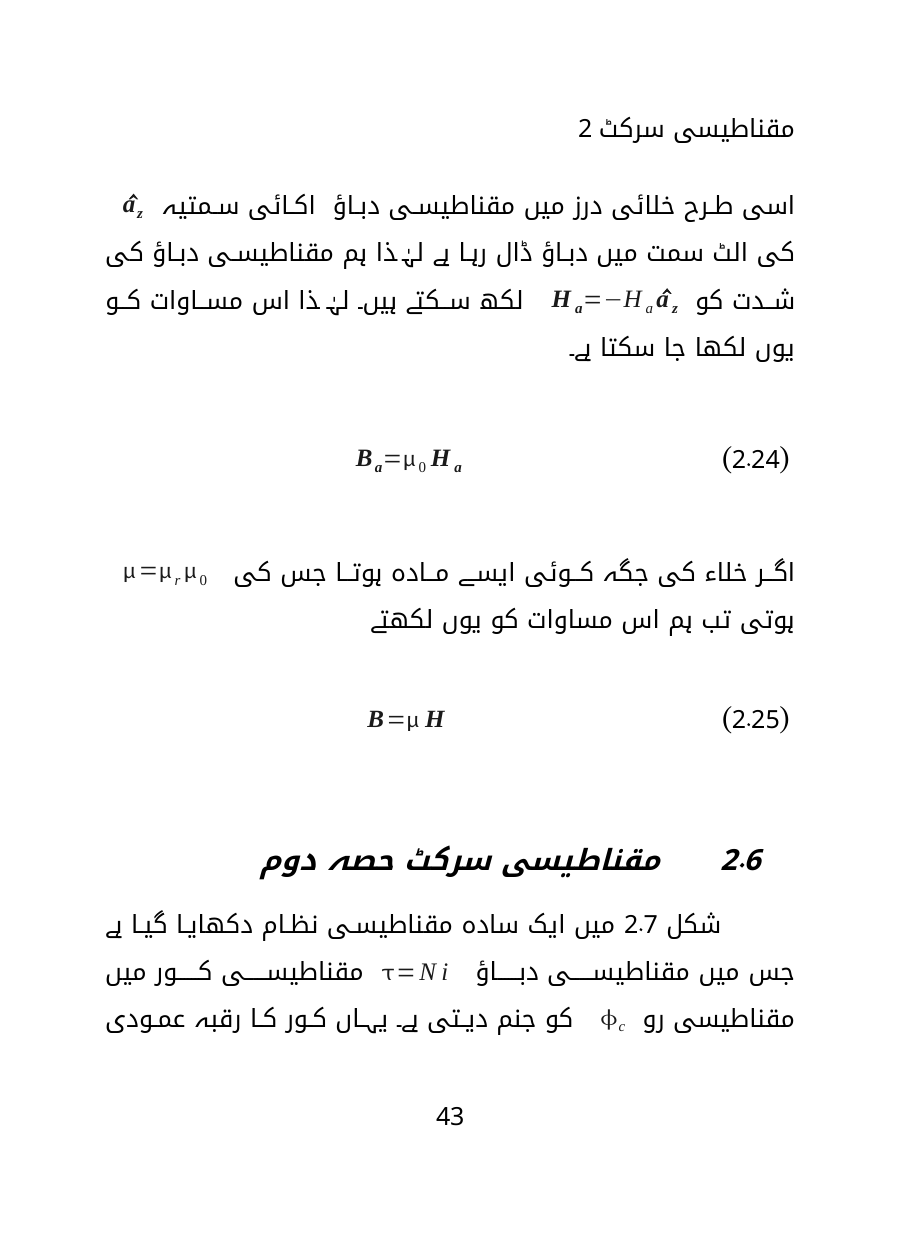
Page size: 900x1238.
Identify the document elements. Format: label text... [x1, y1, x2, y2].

table_header (2.25) [697, 690, 795, 762]
text شکل 2.7 میں ایک سادہ مقناطیسی نظام دکھایا گیا ہے جس میں مقناطیسی دباؤ مقناطیسی کور میں مقناطیسی رو کو جنم دیتی ہے۔ یہاں کور کا رقبہ عمودی تراش ہر جگہ یکساں ہے اور کور میں نکتہ دار لکیر کی لمبائیہے۔ کور میں مقناطیسی رو کی سمت دائیں ہاتھ کے قانون سے معلوم کی جا سکتی ہے۔ اس قانون کو دو طریقوں سے بیان کیا جا سکتا ہے۔ [105, 901, 795, 1043]
table_header [105, 431, 702, 502]
table_header (2.24) [702, 431, 795, 502]
subtitle مقناطیسی سرکٹ حصہ دوم [105, 833, 720, 888]
text شکل میں ہم دیکھتے ہیں کہ خلائی درز میں مقناطیسی رو کا بہاو، اکائی سمتیہکی الٹ سمت میں ہے لہٰذا ہم کثافتِ مقناطیسی رو کو ایک سمتیہ لکھ سکتے ہیں۔ اسی طرح خلائی درز میں مقناطیسی دباؤ اکائی سمتیہکی الٹ سمت میں دباؤ ڈال رہا ہے لہٰذا ہم مقناطیسی دباؤ کی شدت کو لکھ سکتے ہیں۔ لہٰذا اس مساوات کو یوں لکھا جا سکتا ہے۔ [105, 182, 795, 372]
text اگر خلاء کی جگہ کوئی ایسے مادہ ہوتا جس کی ہوتی تب ہم اس مساوات کو یوں لکھتے [105, 549, 795, 644]
table_header [105, 690, 697, 762]
